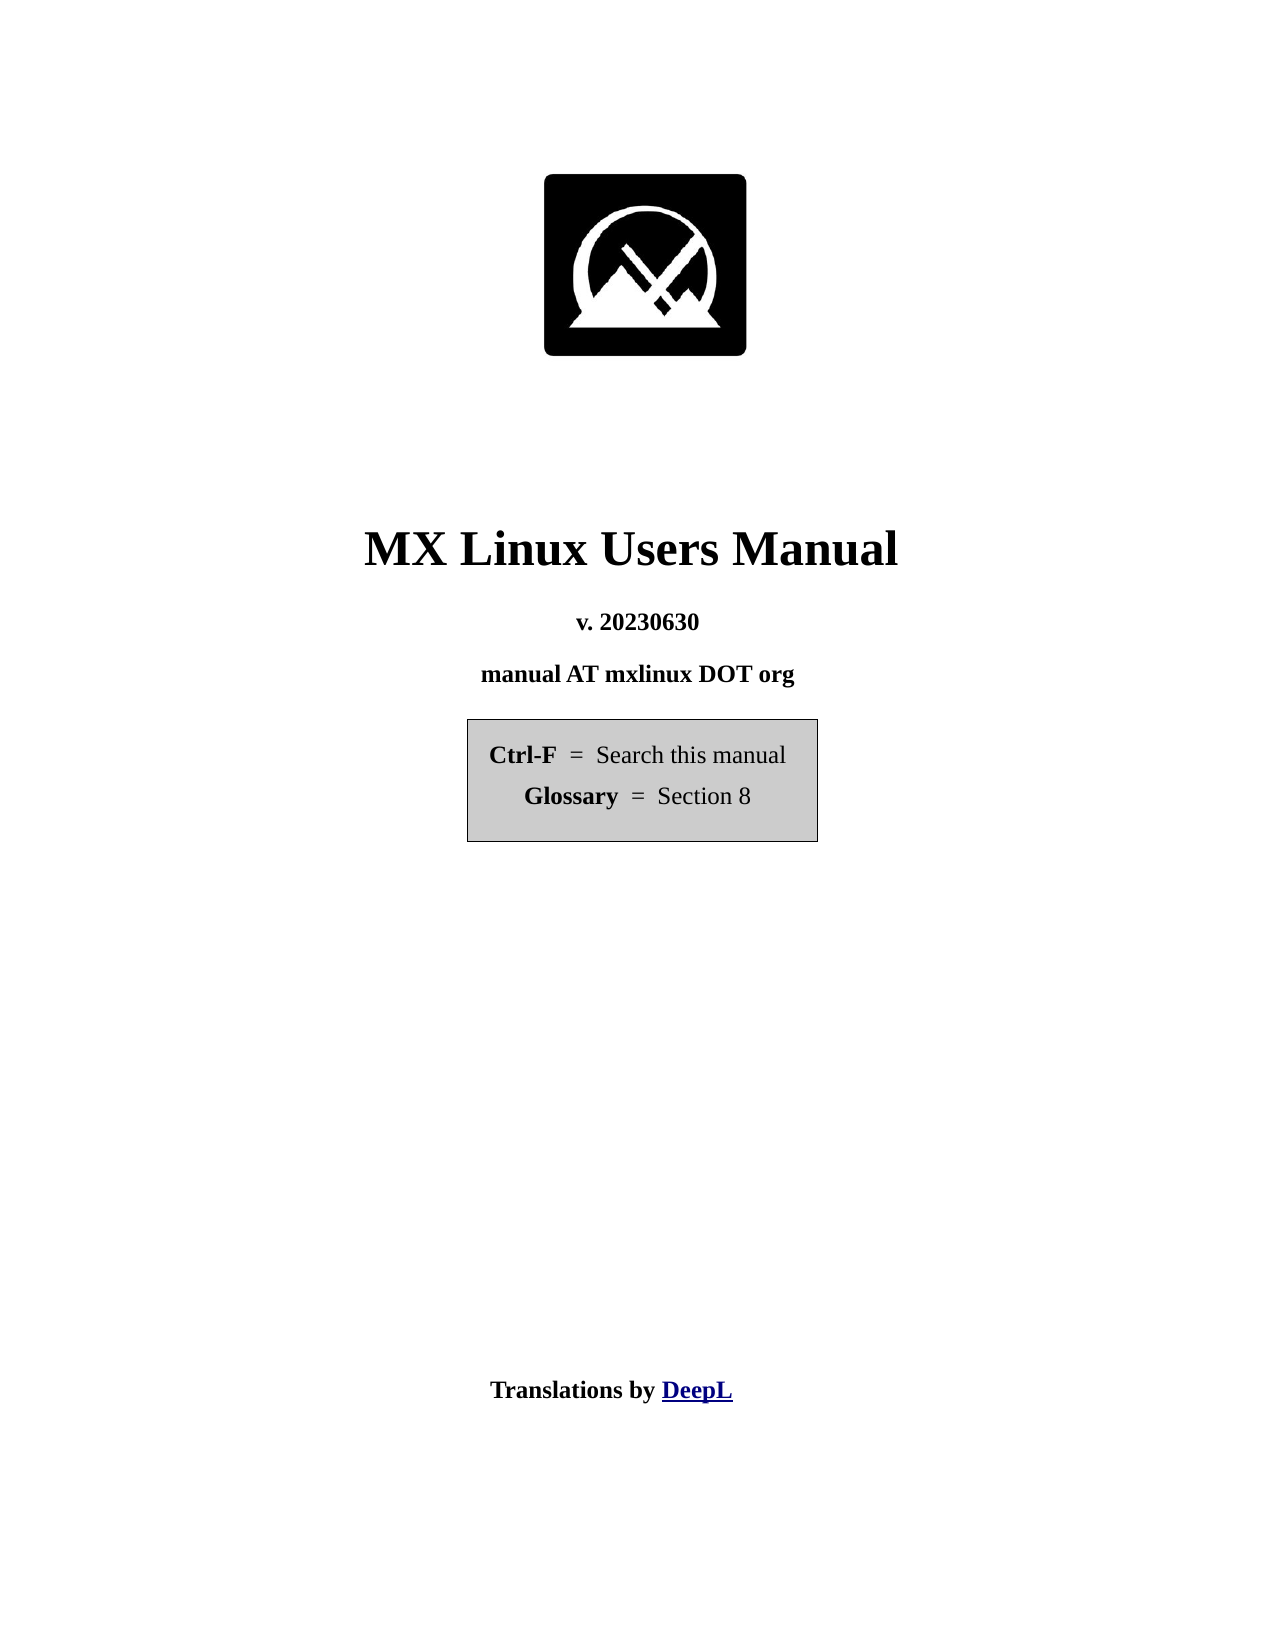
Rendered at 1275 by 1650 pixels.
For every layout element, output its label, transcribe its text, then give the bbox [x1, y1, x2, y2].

text Glossary = Section 8 [818, 781, 1125, 810]
text Glossary = Section 8 [150, 781, 467, 810]
picture [523, 147, 752, 366]
title MX Linux Users Manual [166, 518, 1109, 576]
text Ctrl-F = Search this manual [150, 741, 467, 769]
text v. 20230630 [166, 607, 1109, 636]
text Translations by DeepL [150, 1375, 1125, 1404]
text manual AT mxlinux DOT org [166, 659, 1109, 688]
text Ctrl-F = Search this manual [818, 741, 1125, 769]
